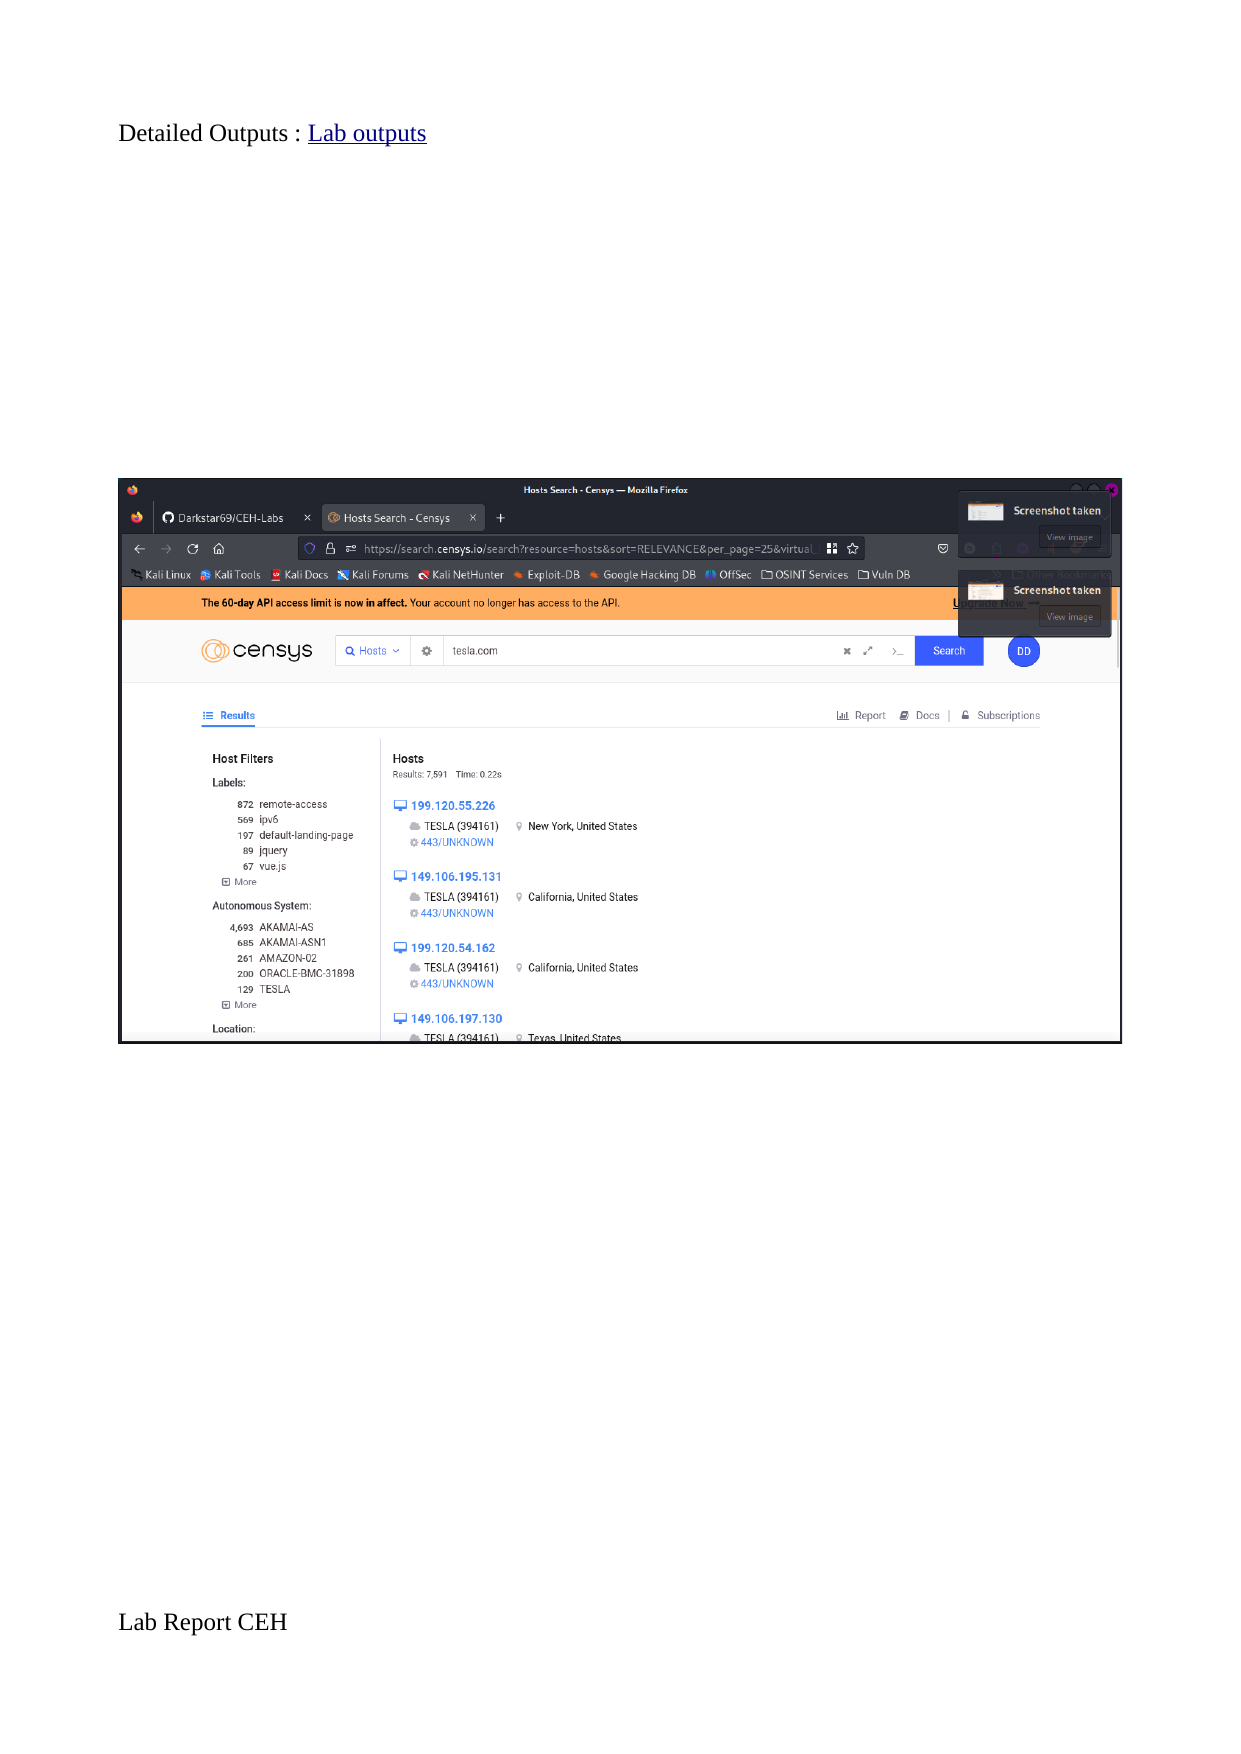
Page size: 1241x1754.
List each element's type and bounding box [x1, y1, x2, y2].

picture [118, 478, 1123, 1044]
